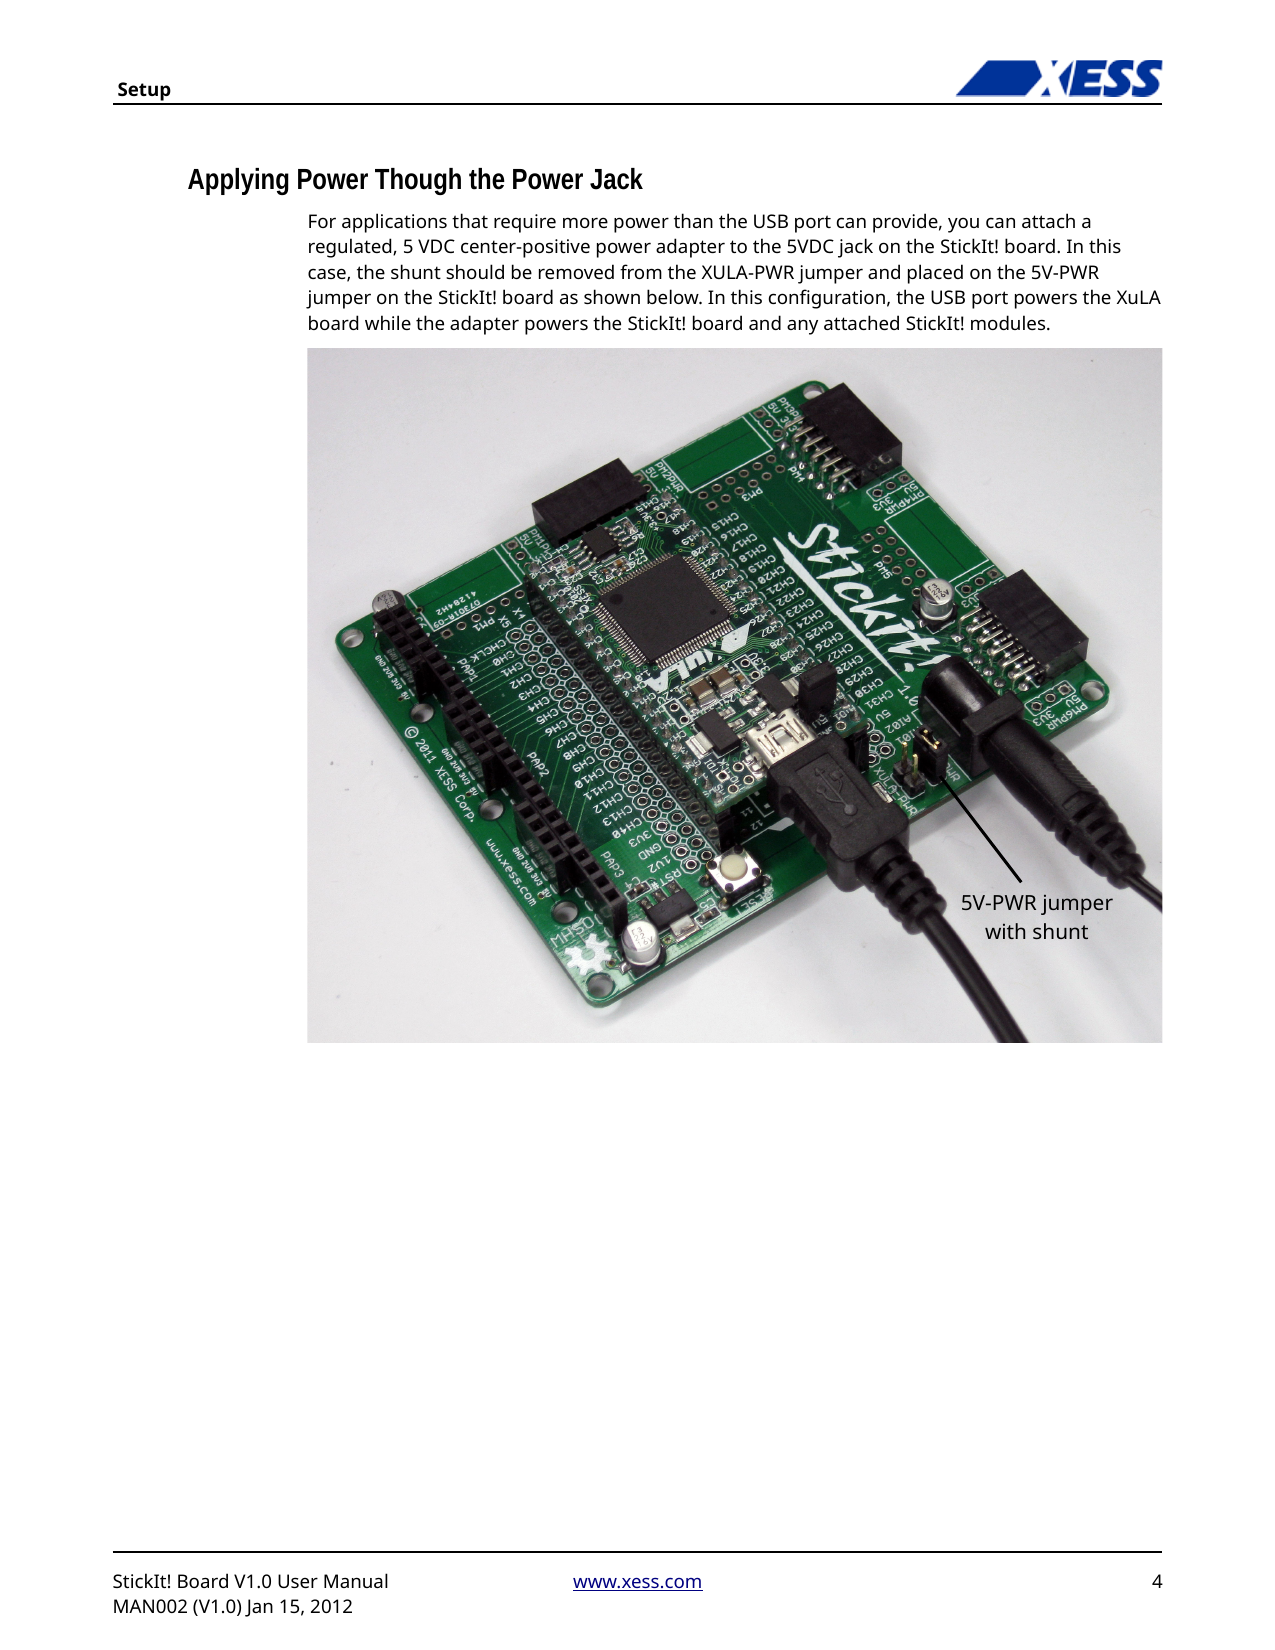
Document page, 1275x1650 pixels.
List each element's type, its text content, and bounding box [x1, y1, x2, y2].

text For applications that require more power than the USB port can provide, you can attach a regulated, 5 VDC center-positive power adapter to the 5VDC jack on the StickIt! board. In this case, the shunt should be removed from the XULA-PWR jumper and placed on the 5V-PWR jumper on the StickIt! board as shown below. In this configuration, the USB port powers the XuLA board while the adapter powers the StickIt! board and any attached StickIt! modules. [307, 208, 1162, 336]
subtitle Applying Power Though the Power Jack [187, 162, 1162, 195]
picture [307, 348, 1163, 1043]
picture [955, 60, 1163, 97]
